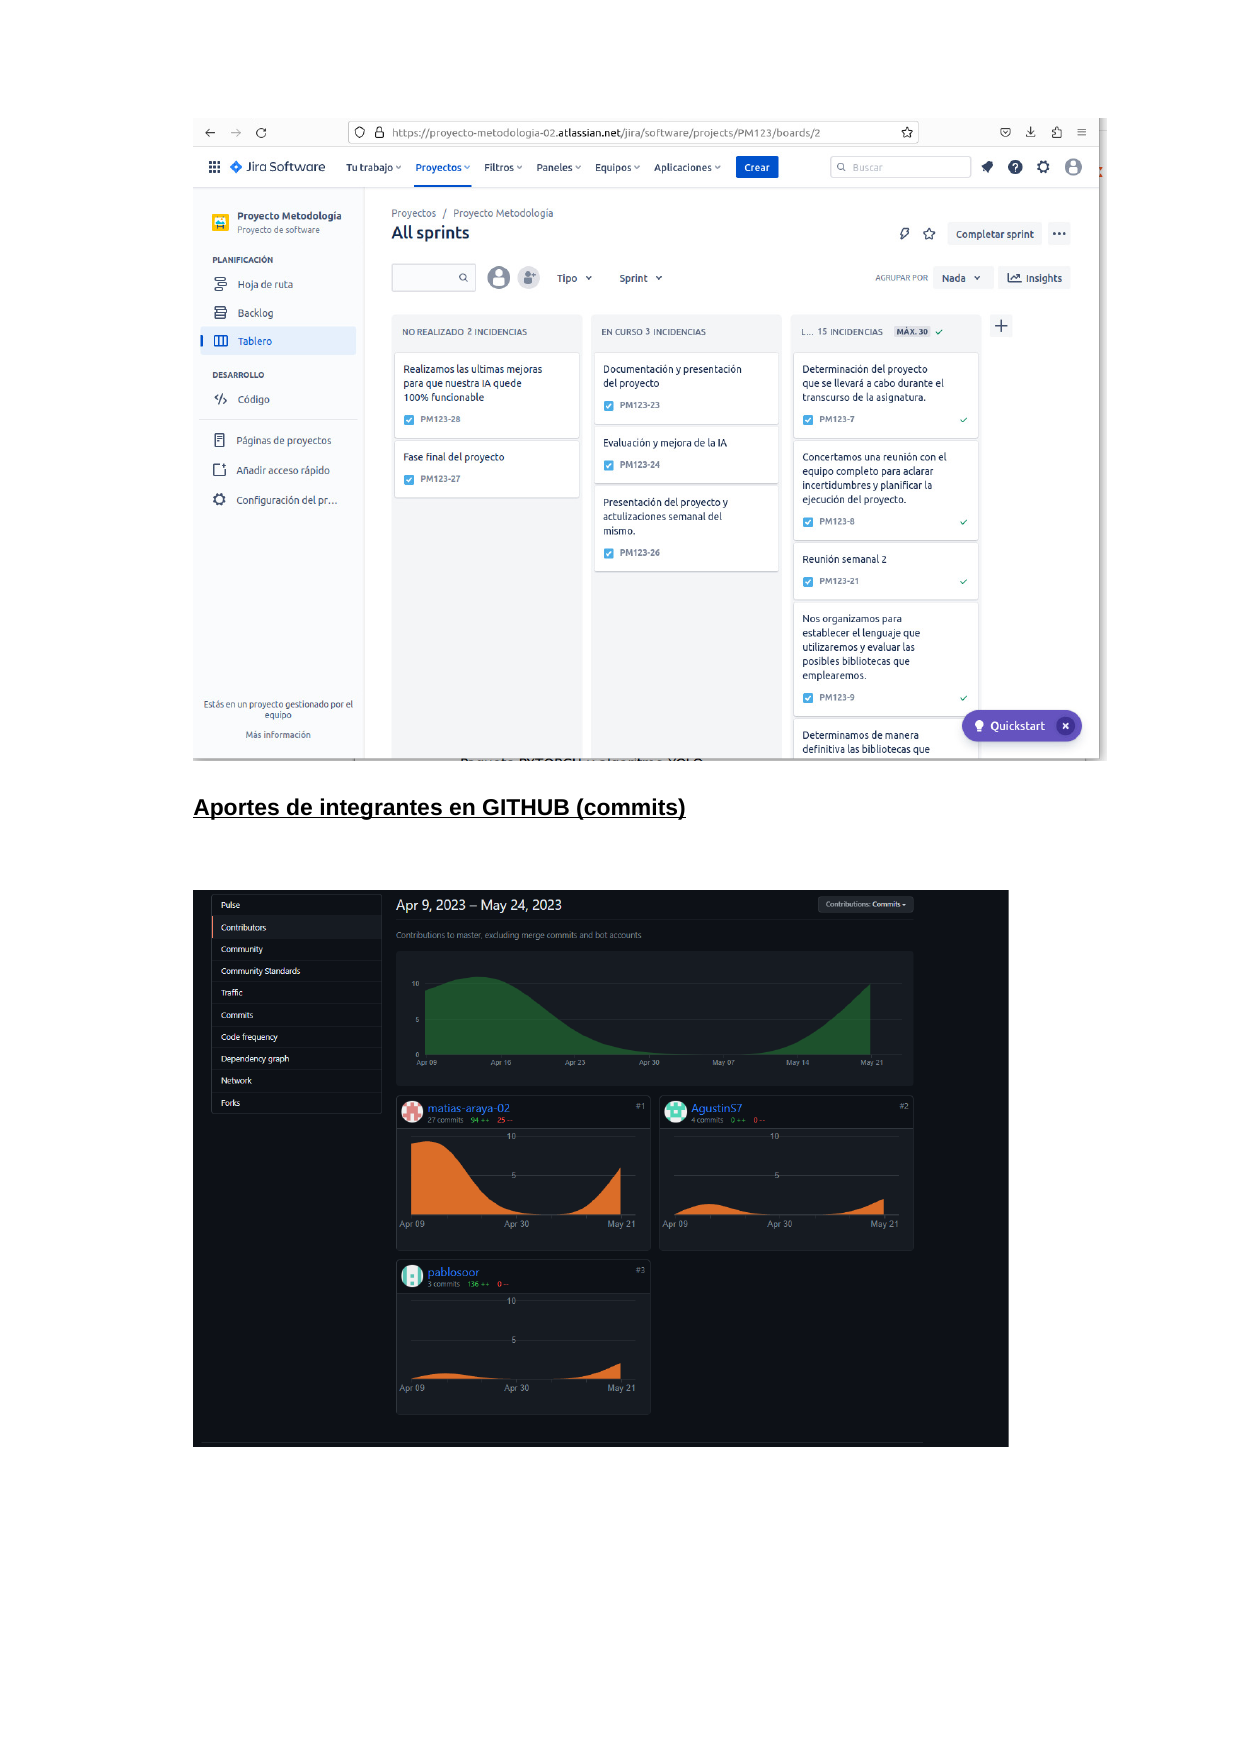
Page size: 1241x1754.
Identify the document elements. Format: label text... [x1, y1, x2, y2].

picture [193, 118, 1107, 761]
text Aportes de integrantes en GITHUB (commits) [193, 794, 1122, 821]
picture [193, 890, 1009, 1447]
